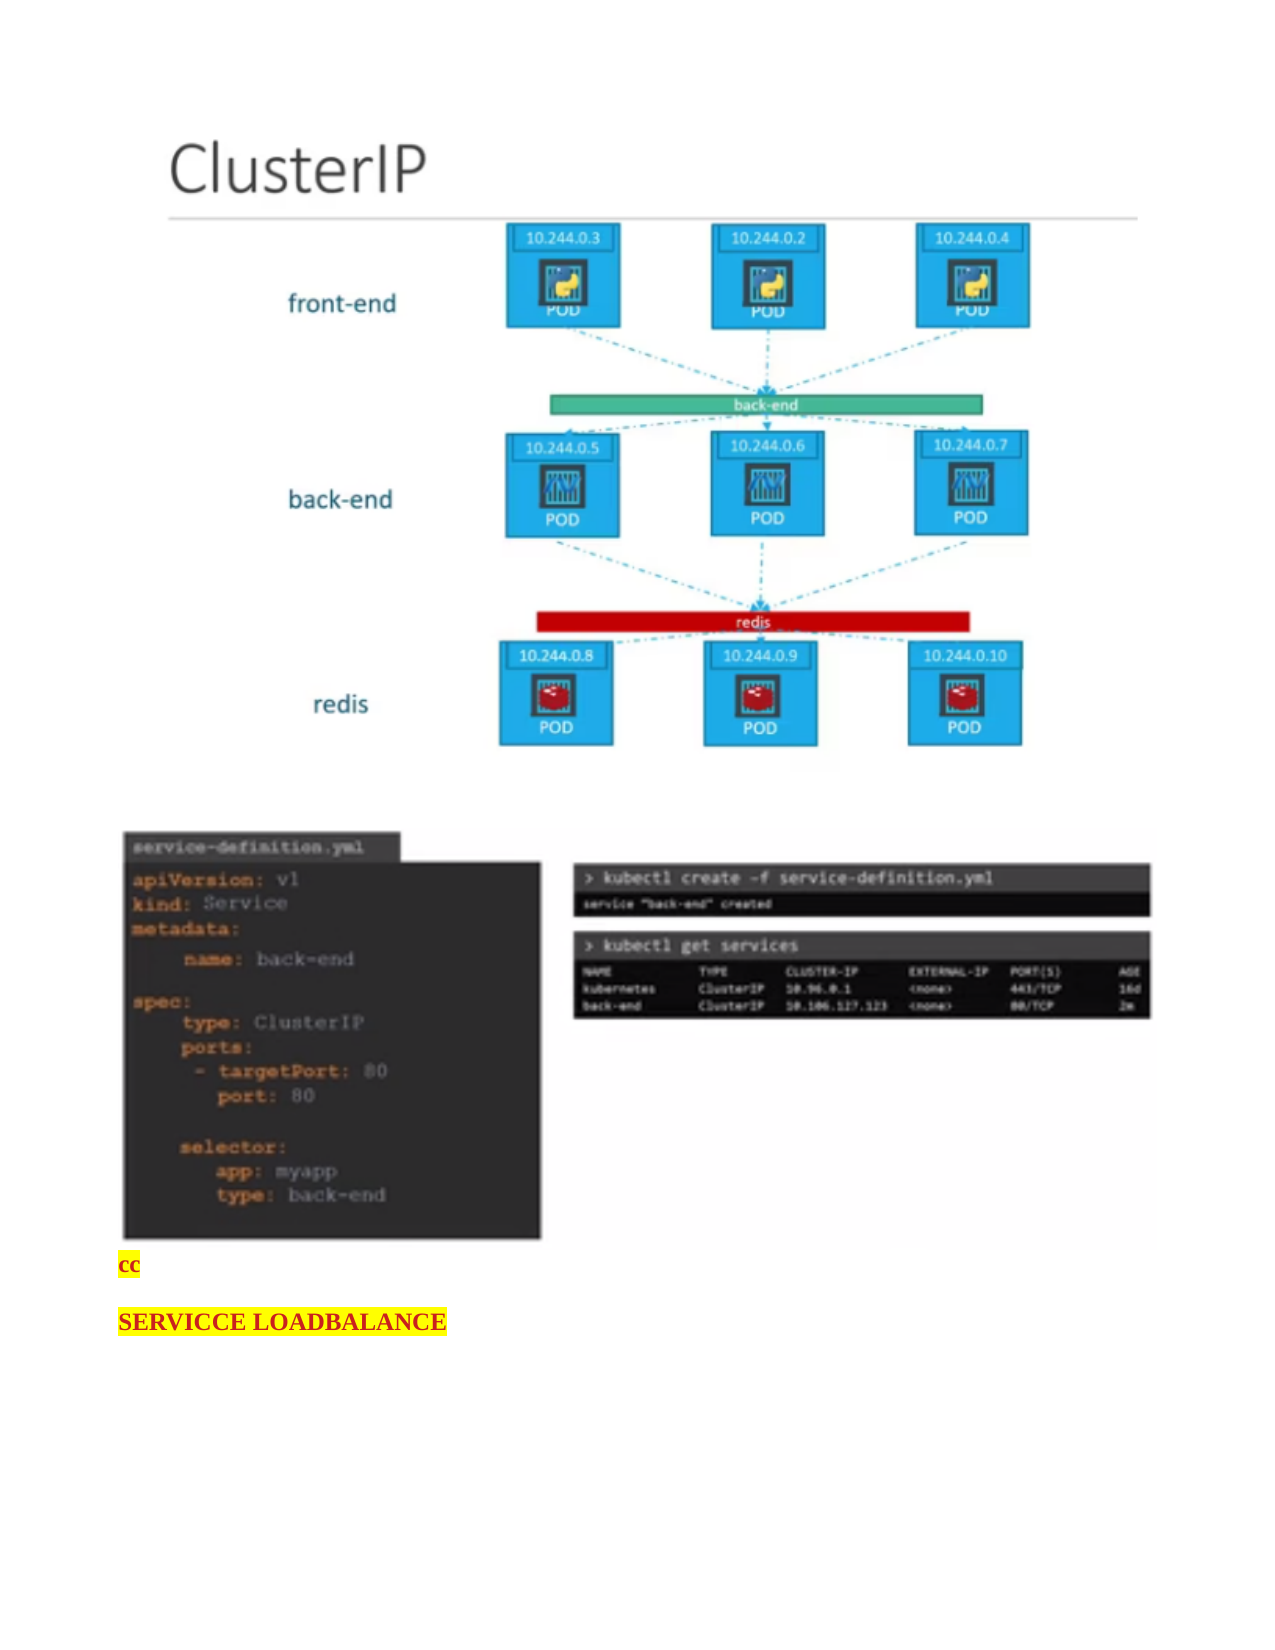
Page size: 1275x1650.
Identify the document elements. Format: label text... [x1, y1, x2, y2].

picture [137, 118, 1138, 772]
text SERVICCE LOADBALANCE [118, 1307, 1157, 1336]
picture [118, 828, 1157, 1250]
text cc [118, 1250, 1157, 1278]
